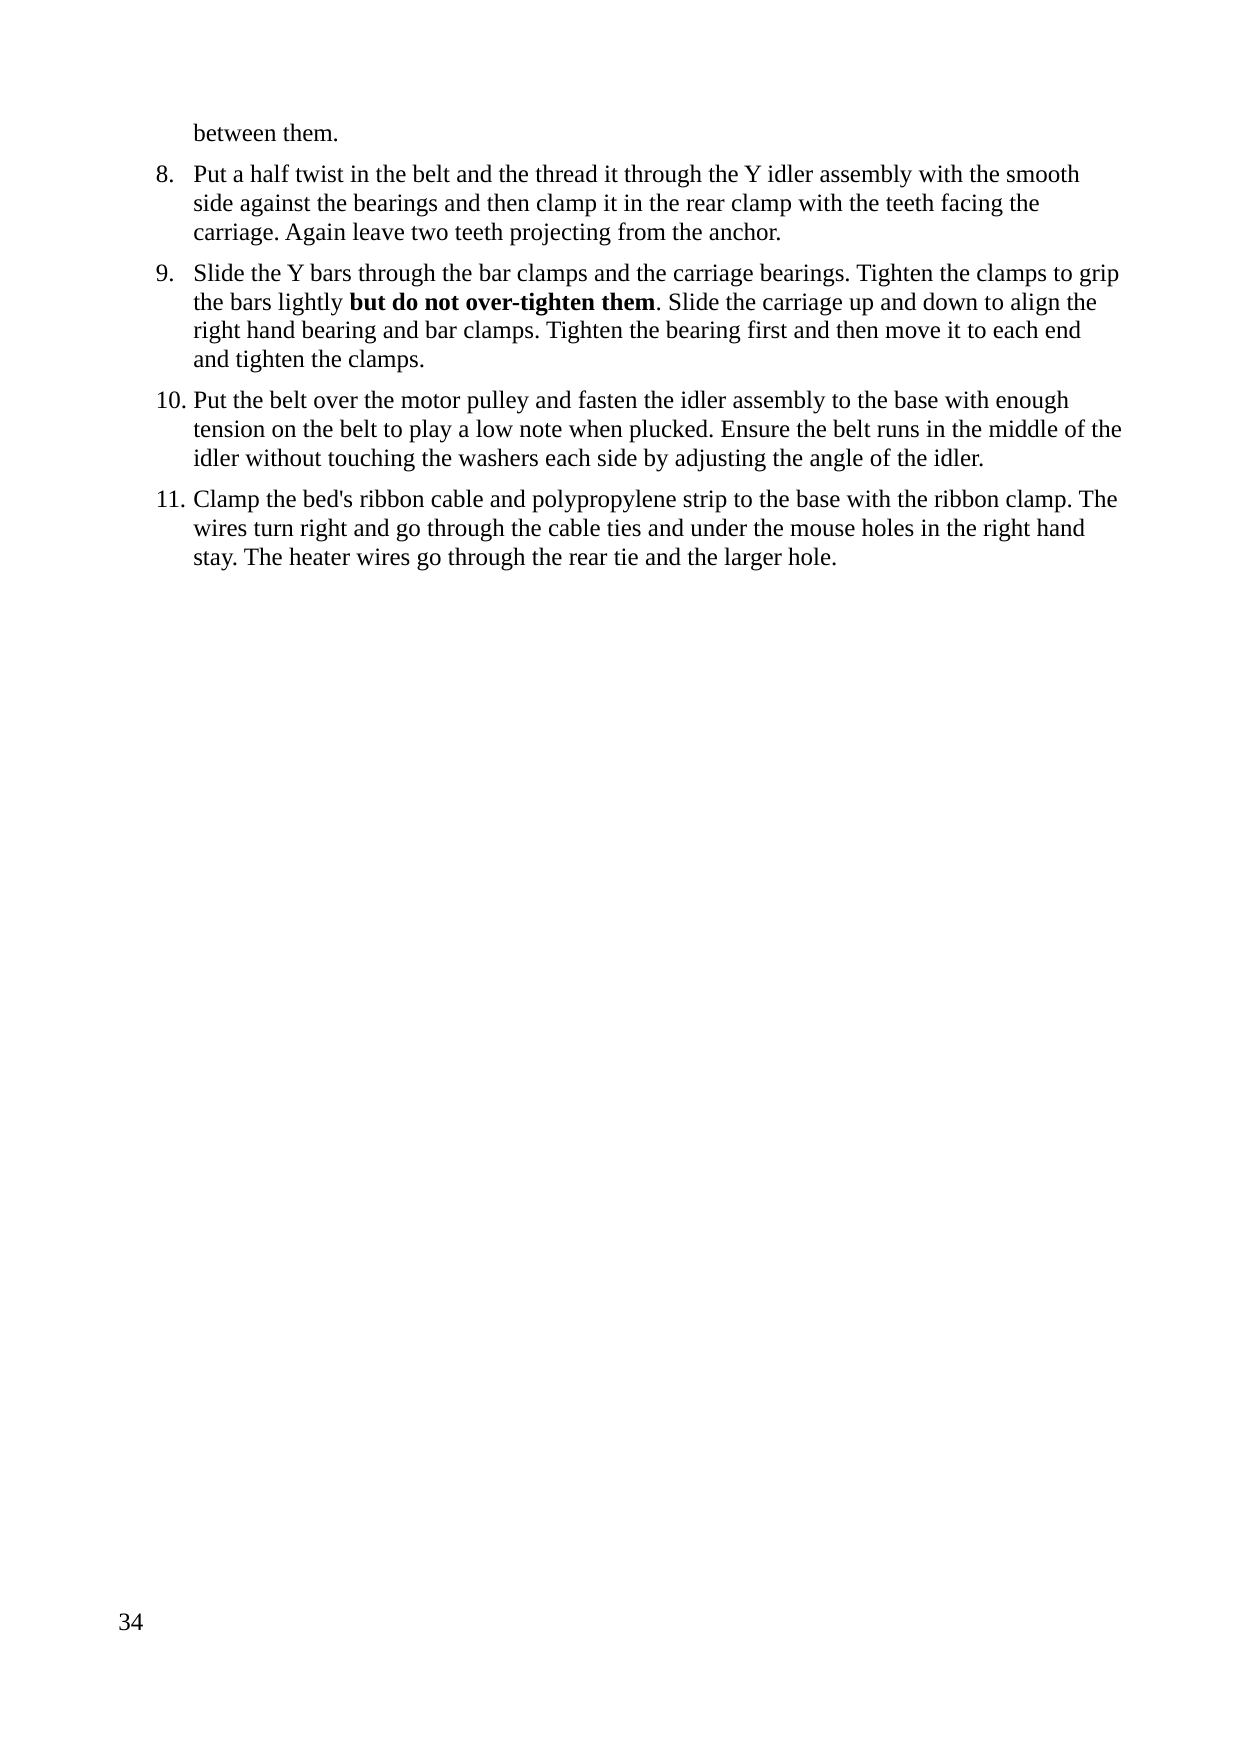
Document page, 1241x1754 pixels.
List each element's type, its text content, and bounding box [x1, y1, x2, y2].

list Put a half twist in the belt and the thread it through the Y idler assembly with the smooth side against the bearings and then clamp it in the rear clamp with the teeth facing the carriage. Again leave two teeth projecting from the anchor. [156, 159, 1122, 246]
list Slide the Y bars through the bar clamps and the carriage bearings. Tighten the clamps to grip the bars lightly but do not over-tighten them. Slide the carriage up and down to align the right hand bearing and bar clamps. Tighten the bearing first and then move it to each end and tighten the clamps. [156, 258, 1122, 373]
list between them. [156, 118, 1122, 147]
list Clamp the bed's ribbon cable and polypropylene strip to the base with the ribbon clamp. The wires turn right and go through the cable ties and under the mouse holes in the right hand stay. The heater wires go through the rear tie and the larger hole. [156, 484, 1122, 571]
list Put the belt over the motor pulley and fasten the idler assembly to the base with enough tension on the belt to play a low note when plucked. Ensure the belt runs in the middle of the idler without touching the washers each side by adjusting the angle of the idler. [156, 386, 1122, 472]
